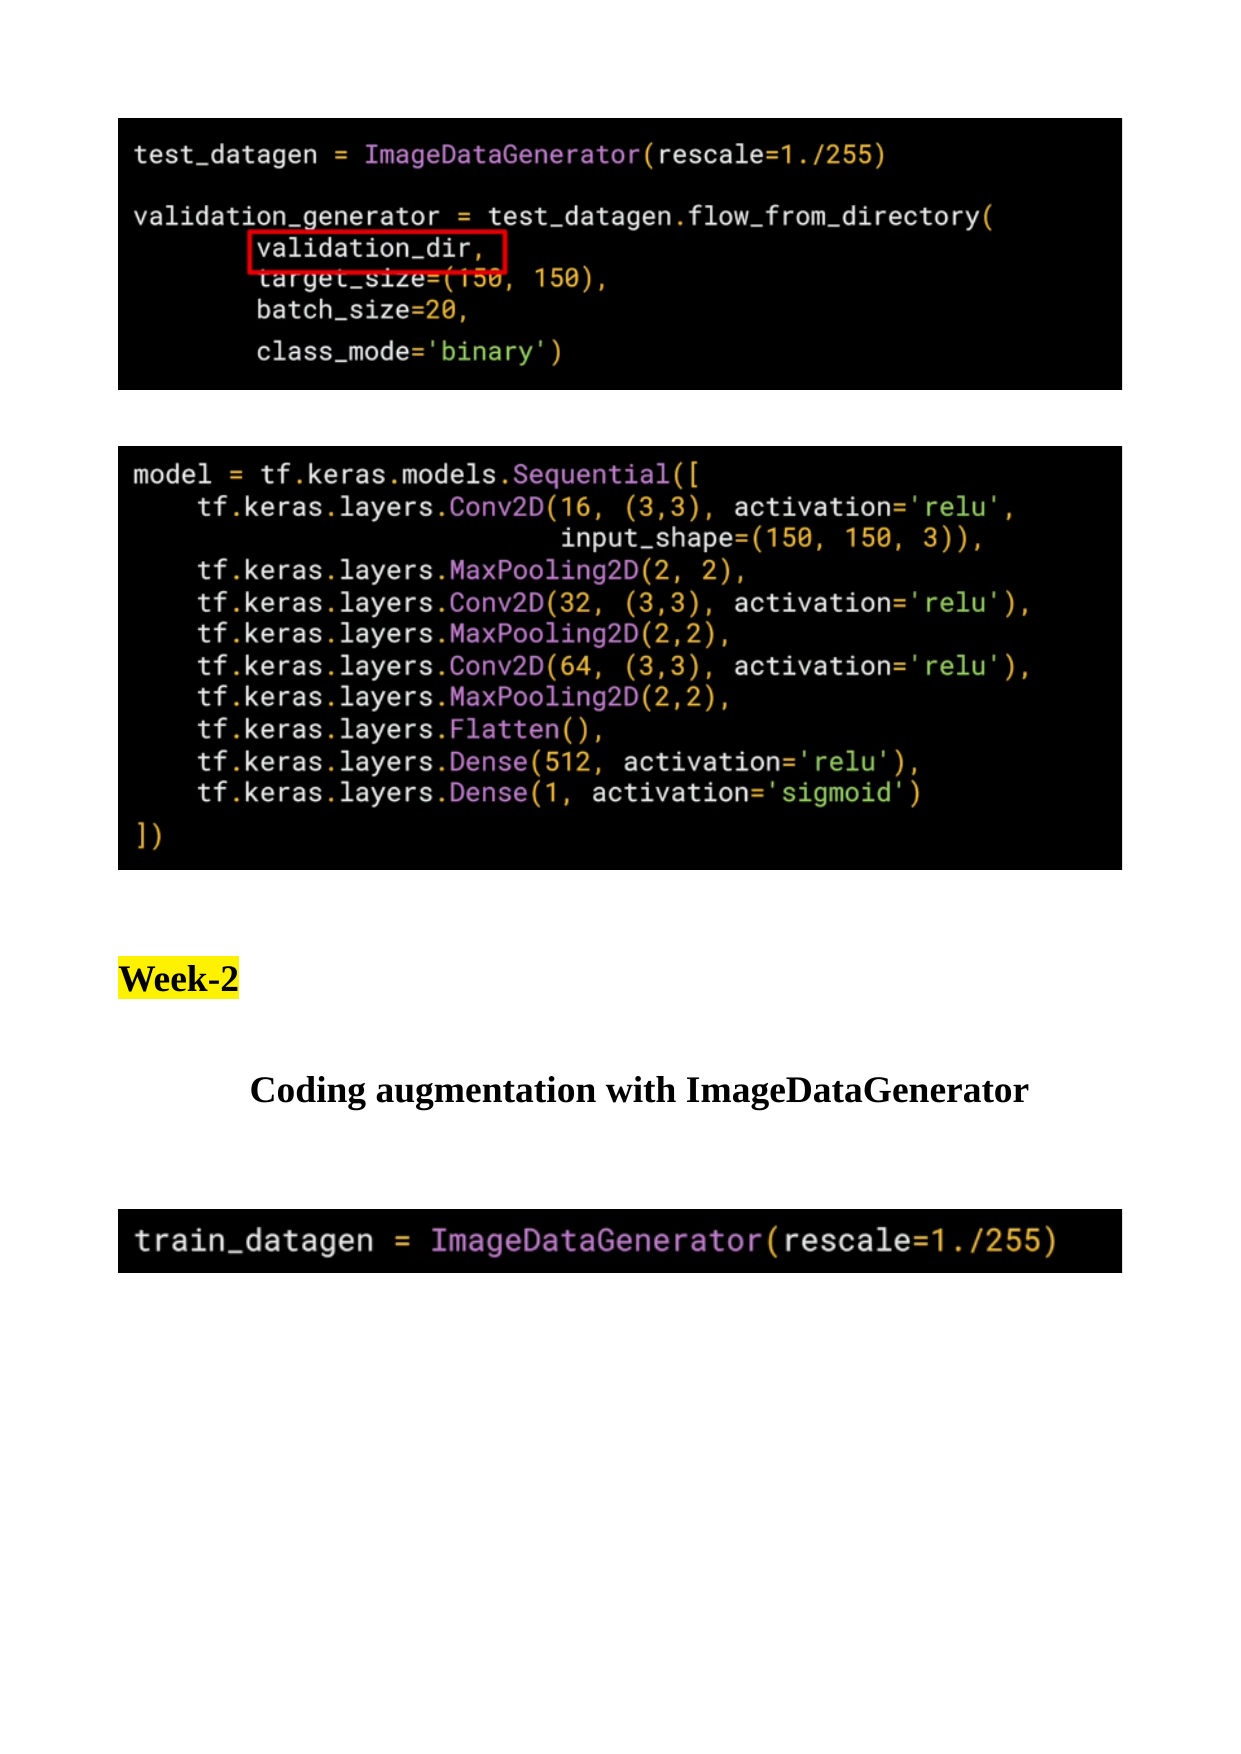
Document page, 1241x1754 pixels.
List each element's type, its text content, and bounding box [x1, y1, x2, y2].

picture [118, 118, 1123, 390]
picture [118, 1209, 1123, 1273]
picture [118, 446, 1123, 870]
subtitle Coding augmentation with ImageDataGenerator [118, 1067, 1122, 1110]
text Week-2 [118, 956, 1122, 999]
